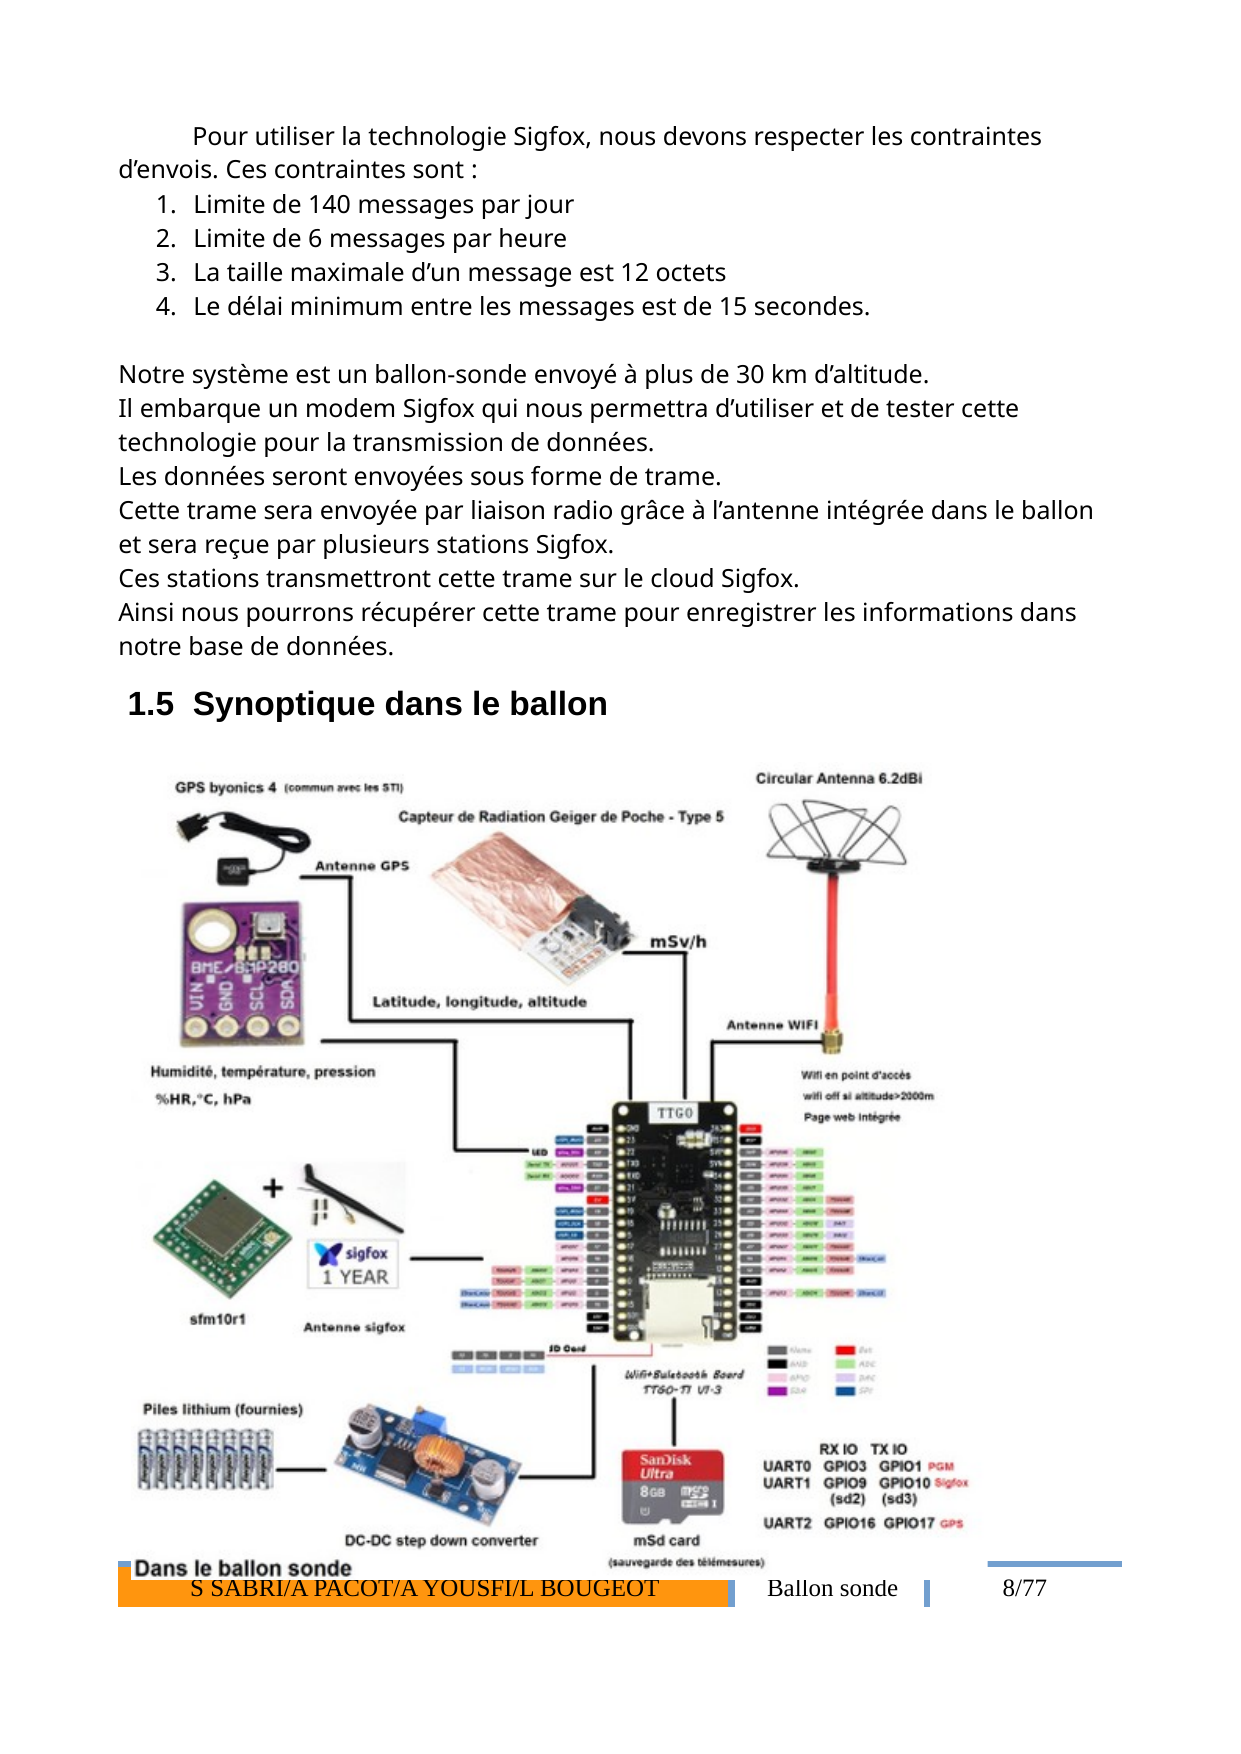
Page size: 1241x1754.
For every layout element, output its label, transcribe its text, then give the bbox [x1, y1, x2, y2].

text Ainsi nous pourrons récupérer cette trame pour enregistrer les informations dans notre base de données. [118, 595, 1122, 663]
list Limite de 140 messages par jour [156, 186, 1122, 220]
picture [131, 762, 988, 1580]
list Limite de 6 messages par heure [156, 220, 1122, 254]
text Pour utiliser la technologie Sigfox, nous devons respecter les contraintes d’envois. Ces contraintes sont : [118, 118, 1122, 186]
subtitle Synoptique dans le ballon [118, 684, 1083, 723]
text Ces stations transmettront cette trame sur le cloud Sigfox. [118, 561, 1122, 595]
list Le délai minimum entre les messages est de 15 secondes. [156, 288, 1122, 322]
text Notre système est un ballon-sonde envoyé à plus de 30 km d’altitude. [118, 357, 1122, 391]
list La taille maximale d’un message est 12 octets [156, 254, 1122, 288]
text Il embarque un modem Sigfox qui nous permettra d’utiliser et de tester cette technologie pour la transmission de données. [118, 391, 1122, 459]
text Cette trame sera envoyée par liaison radio grâce à l’antenne intégrée dans le ballon et sera reçue par plusieurs stations Sigfox. [118, 493, 1122, 561]
text Les données seront envoyées sous forme de trame. [118, 459, 1122, 493]
